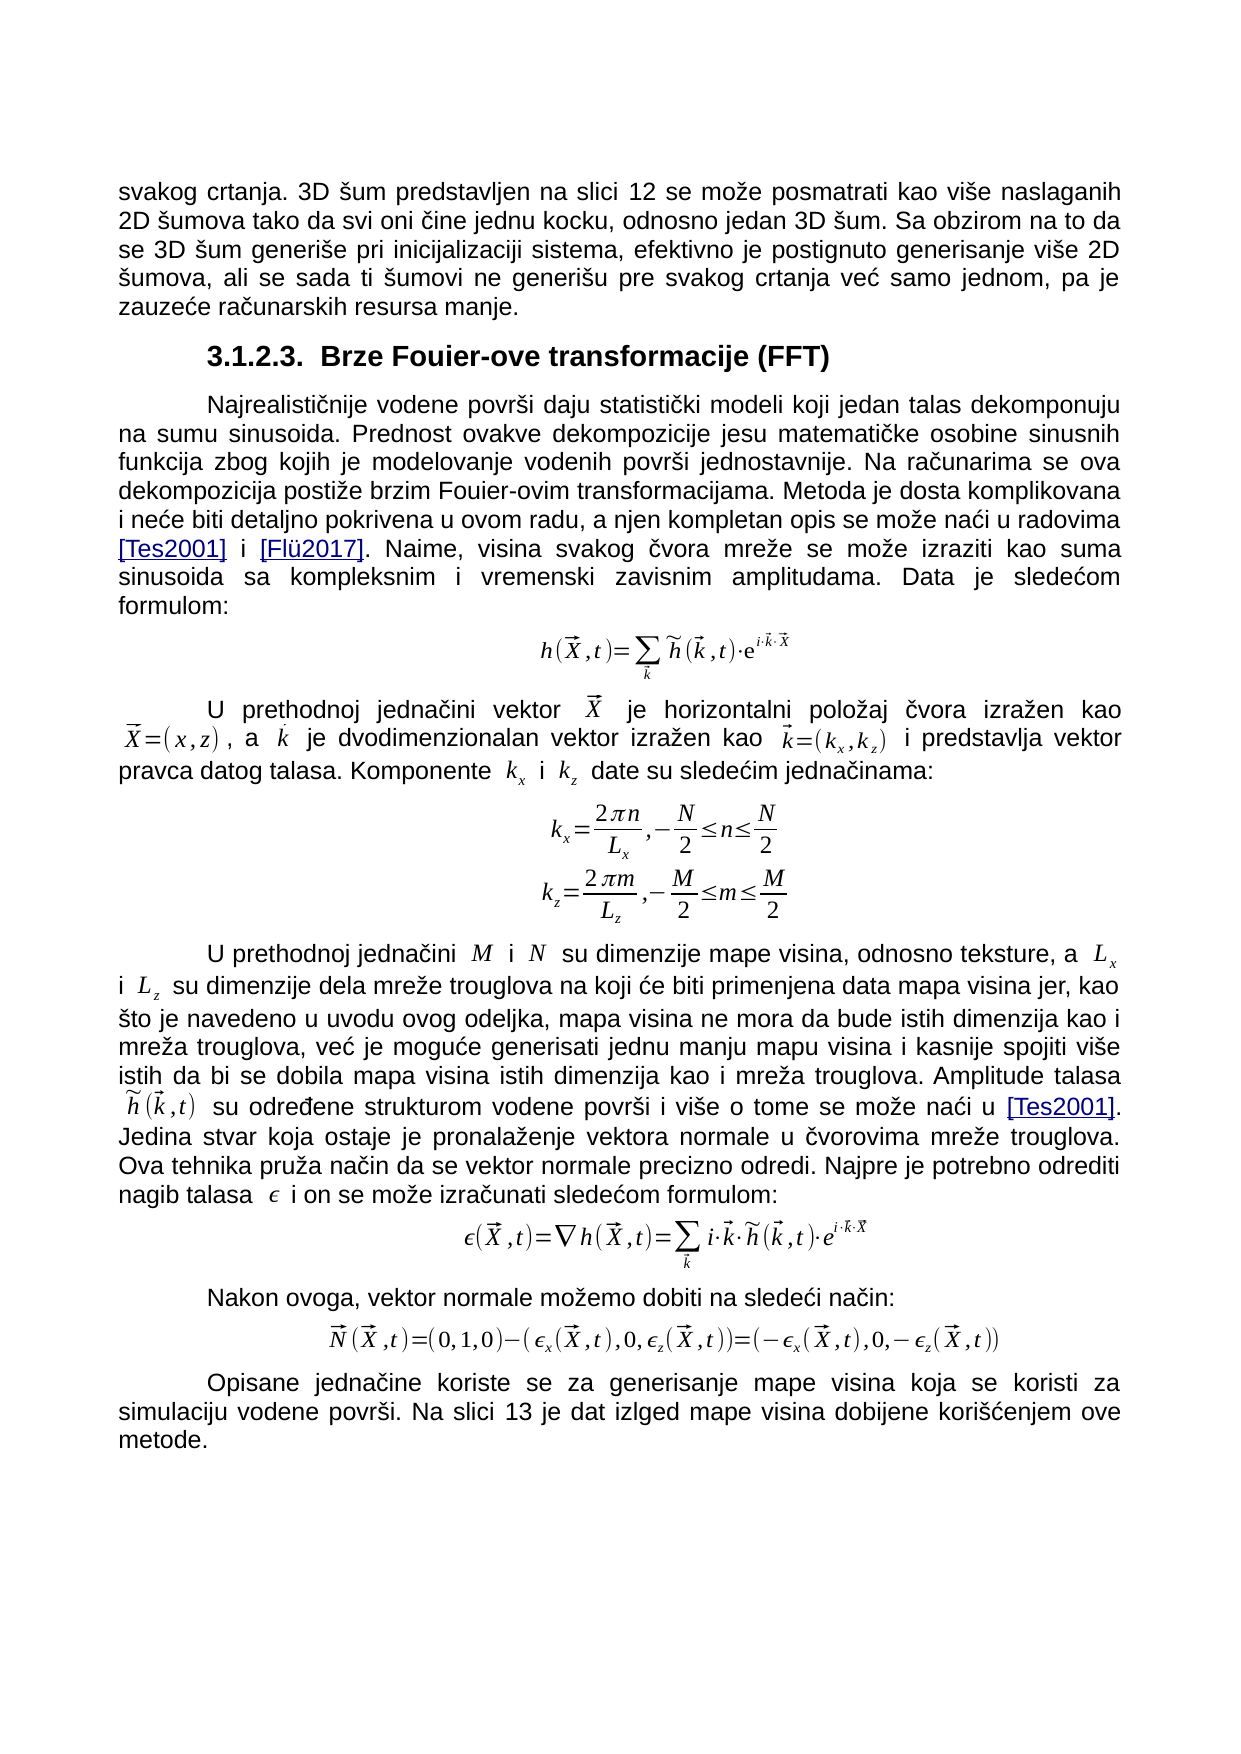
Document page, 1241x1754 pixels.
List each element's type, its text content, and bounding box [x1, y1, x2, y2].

text U prethodnoj jednačini i su dimenzije mape visina, odnosno teksture, a i su dimenzije dela mreže trouglova na koji će biti primenjena data mapa visina jer, kao što je navedeno u uvodu ovog odeljka, mapa visina ne mora da bude istih dimenzija kao i mreža trouglova, već je moguće generisati jednu manju mapu visina i kasnije spojiti više istih da bi se dobila mapa visina istih dimenzija kao i mreža trouglova. Amplitude talasa su određene strukturom vodene površi i više o tome se može naći u [Tes2001]. Jedina stvar koja ostaje je pronalaženje vektora normale u čvorovima mreže trouglova. Ova tehnika pruža način da se vektor normale precizno odredi. Najpre je potrebno odrediti nagib talasa i on se može izračunati sledećom formulom: [118, 939, 1122, 1208]
text U prethodnoj jednačini vektor je horizontalni položaj čvora izražen kao, a je dvodimenzionalan vektor izražen kao i predstavlja vektor pravca datog talasa. Komponente i date su sledećim jednačinama: [118, 695, 1122, 788]
text svakog crtanja. 3D šum predstavljen na slici 12 se može posmatrati kao više naslaganih 2D šumova tako da svi oni čine jednu kocku, odnosno jedan 3D šum. Sa obzirom na to da se 3D šum generiše pri inicijalizaciji sistema, efektivno je postignuto generisanje više 2D šumova, ali se sada ti šumovi ne generišu pre svakog crtanja već samo jednom, pa je zauzeće računarskih resursa manje. [118, 177, 1122, 321]
subtitle Brze Fouier-ove transformacije (FFT) [207, 339, 1122, 372]
text Opisane jednačine koriste se za generisanje mape visina koja se koristi za simulaciju vodene površi. Na slici 13 je dat izlged mape visina dobijene korišćenjem ove metode. [118, 1368, 1122, 1454]
text Nakon ovoga, vektor normale možemo dobiti na sledeći način: [118, 1283, 1122, 1312]
text Najrealističnije vodene površi daju statistički modeli koji jedan talas dekomponuju na sumu sinusoida. Prednost ovakve dekompozicije jesu matematičke osobine sinusnih funkcija zbog kojih je modelovanje vodenih površi jednostavnije. Na računarima se ova dekompozicija postiže brzim Fouier-ovim transformacijama. Metoda je dosta komplikovana i neće biti detaljno pokrivena u ovom radu, a njen kompletan opis se može naći u radovima [Tes2001] i [Flü2017]. Naime, visina svakog čvora mreže se može izraziti kao suma sinusoida sa kompleksnim i vremenski zavisnim amplitudama. Data je sledećom formulom: [118, 390, 1122, 620]
